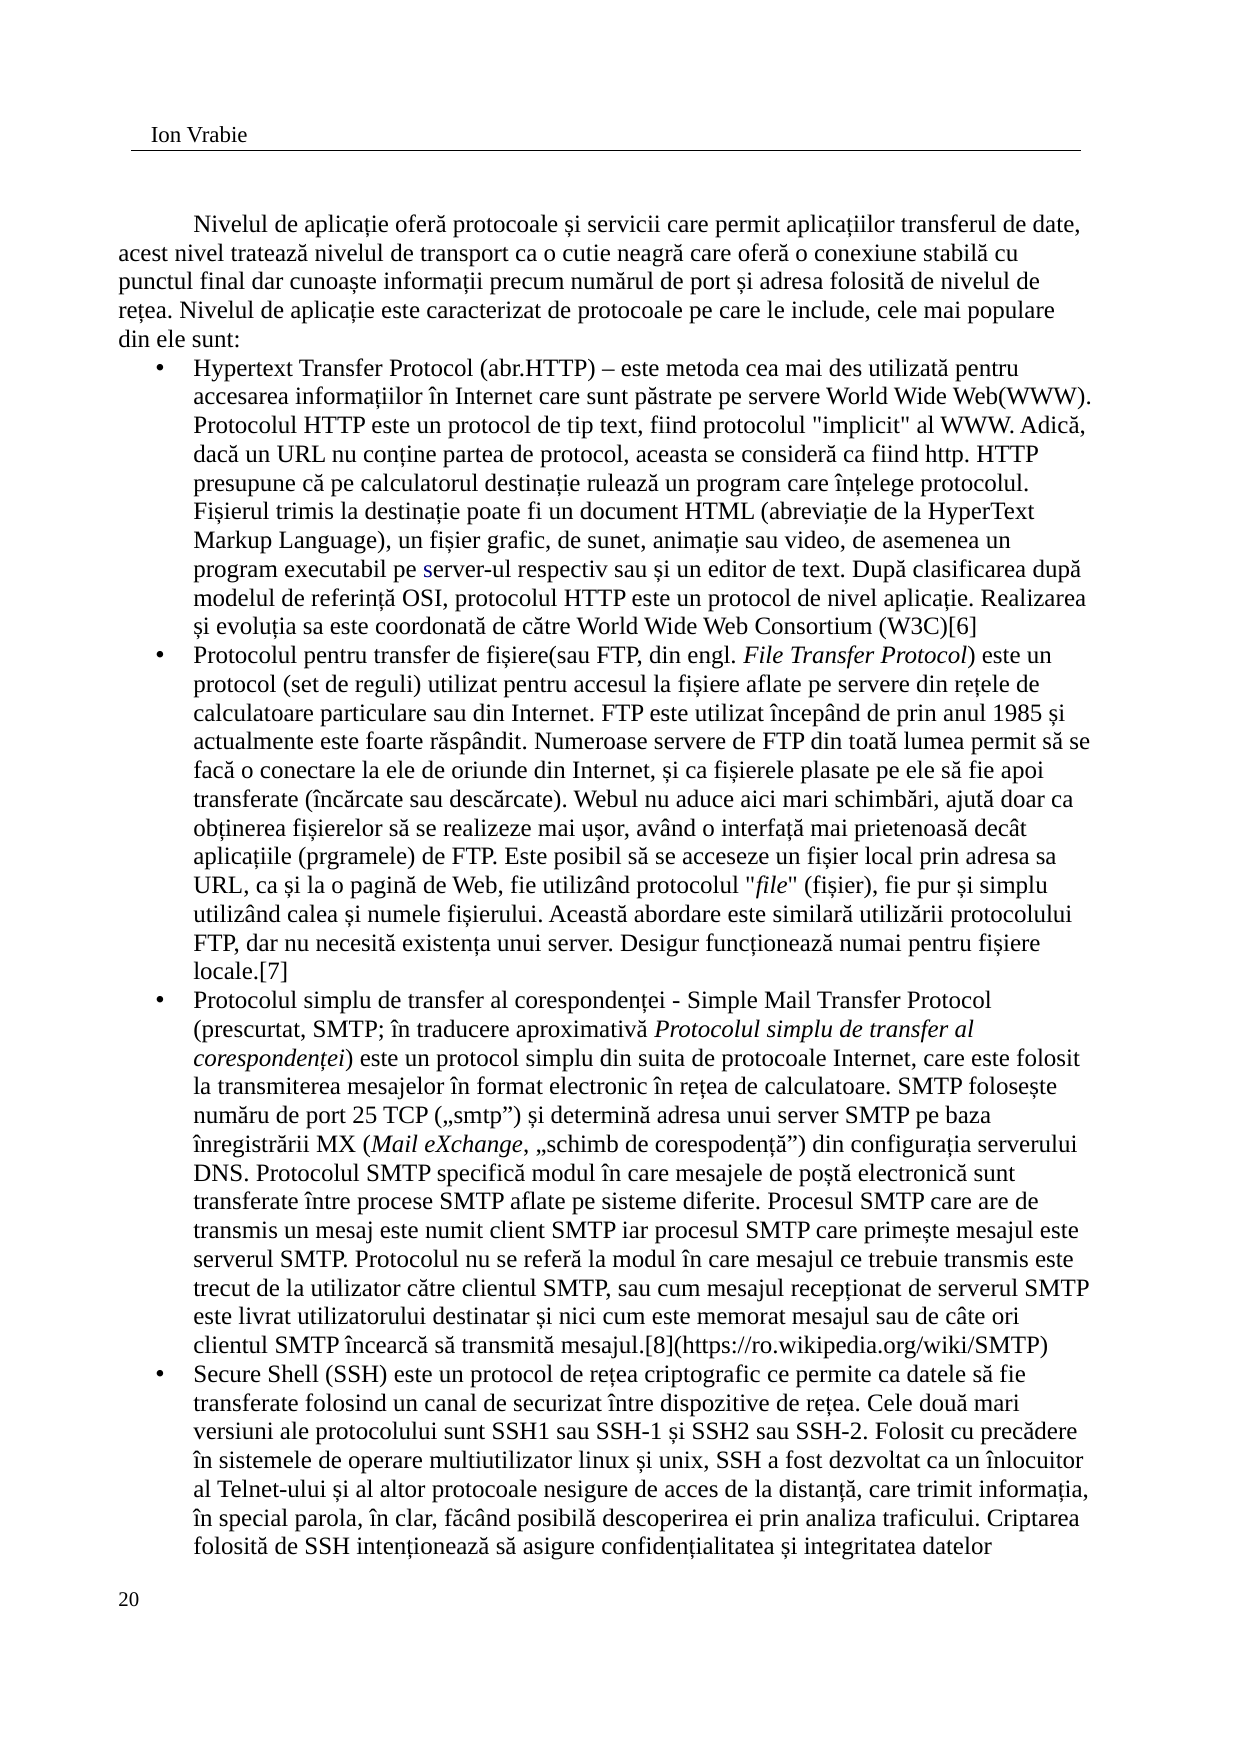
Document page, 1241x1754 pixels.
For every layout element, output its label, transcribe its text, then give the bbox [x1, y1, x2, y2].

list Hypertext Transfer Protocol (abr.HTTP) – este metoda cea mai des utilizată pentru accesarea informațiilor în Internet care sunt păstrate pe servere World Wide Web(WWW). Protocolul HTTP este un protocol de tip text, fiind protocolul "implicit" al WWW. Adică, dacă un URL nu conține partea de protocol, aceasta se consideră ca fiind http. HTTP presupune că pe calculatorul destinație rulează un program care înțelege protocolul. Fișierul trimis la destinație poate fi un document HTML (abreviație de la HyperText Markup Language), un fișier grafic, de sunet, animație sau video, de asemenea un program executabil pe server-ul respectiv sau și un editor de text. După clasificarea după modelul de referință OSI, protocolul HTTP este un protocol de nivel aplicație. Realizarea și evoluția sa este coordonată de către World Wide Web Consortium (W3C)[6] [156, 353, 1093, 640]
text Nivelul de aplicație oferă protocoale și servicii care permit aplicațiilor transferul de date, acest nivel tratează nivelul de transport ca o cutie neagră care oferă o conexiune stabilă cu punctul final dar cunoaște informații precum numărul de port și adresa folosită de nivelul de rețea. Nivelul de aplicație este caracterizat de protocoale pe care le include, cele mai populare din ele sunt: [118, 209, 1093, 353]
list Protocolul pentru transfer de fișiere(sau FTP, din engl. File Transfer Protocol) este un protocol (set de reguli) utilizat pentru accesul la fișiere aflate pe servere din rețele de calculatoare particulare sau din Internet. FTP este utilizat începând de prin anul 1985 și actualmente este foarte răspândit. Numeroase servere de FTP din toată lumea permit să se facă o conectare la ele de oriunde din Internet, și ca fișierele plasate pe ele să fie apoi transferate (încărcate sau descărcate). Webul nu aduce aici mari schimbări, ajută doar ca obținerea fișierelor să se realizeze mai ușor, având o interfață mai prietenoasă decât aplicațiile (prgramele) de FTP. Este posibil să se acceseze un fișier local prin adresa sa URL, ca și la o pagină de Web, fie utilizând protocolul "file" (fișier), fie pur și simplu utilizând calea și numele fișierului. Această abordare este similară utilizării protocolului FTP, dar nu necesită existența unui server. Desigur funcționează numai pentru fișiere locale.[7] [156, 640, 1093, 985]
list Protocolul simplu de transfer al corespondenței - Simple Mail Transfer Protocol (prescurtat, SMTP; în traducere aproximativă Protocolul simplu de transfer al corespondenței) este un protocol simplu din suita de protocoale Internet, care este folosit la transmiterea mesajelor în format electronic în rețea de calculatoare. SMTP folosește număru de port 25 TCP („smtp”) și determină adresa unui server SMTP pe baza înregistrării MX (Mail eXchange, „schimb de corespodență”) din configurația serverului DNS. Protocolul SMTP specifică modul în care mesajele de poștă electronică sunt transferate între procese SMTP aflate pe sisteme diferite. Procesul SMTP care are de transmis un mesaj este numit client SMTP iar procesul SMTP care primește mesajul este serverul SMTP. Protocolul nu se referă la modul în care mesajul ce trebuie transmis este trecut de la utilizator către clientul SMTP, sau cum mesajul recepționat de serverul SMTP este livrat utilizatorului destinatar și nici cum este memorat mesajul sau de câte ori clientul SMTP încearcă să transmită mesajul.[8](https://ro.wikipedia.org/wiki/SMTP) [156, 985, 1093, 1359]
list Secure Shell (SSH) este un protocol de rețea criptografic ce permite ca datele să fie transferate folosind un canal de securizat între dispozitive de rețea. Cele două mari versiuni ale protocolului sunt SSH1 sau SSH-1 și SSH2 sau SSH-2. Folosit cu precădere în sistemele de operare multiutilizator linux și unix, SSH a fost dezvoltat ca un înlocuitor al Telnet-ului și al altor protocoale nesigure de acces de la distanță, care trimit informația, în special parola, în clar, făcând posibilă descoperirea ei prin analiza traficului. Criptarea folosită de SSH intenționează să asigure confidențialitatea și integritatea datelor [156, 1359, 1093, 1560]
